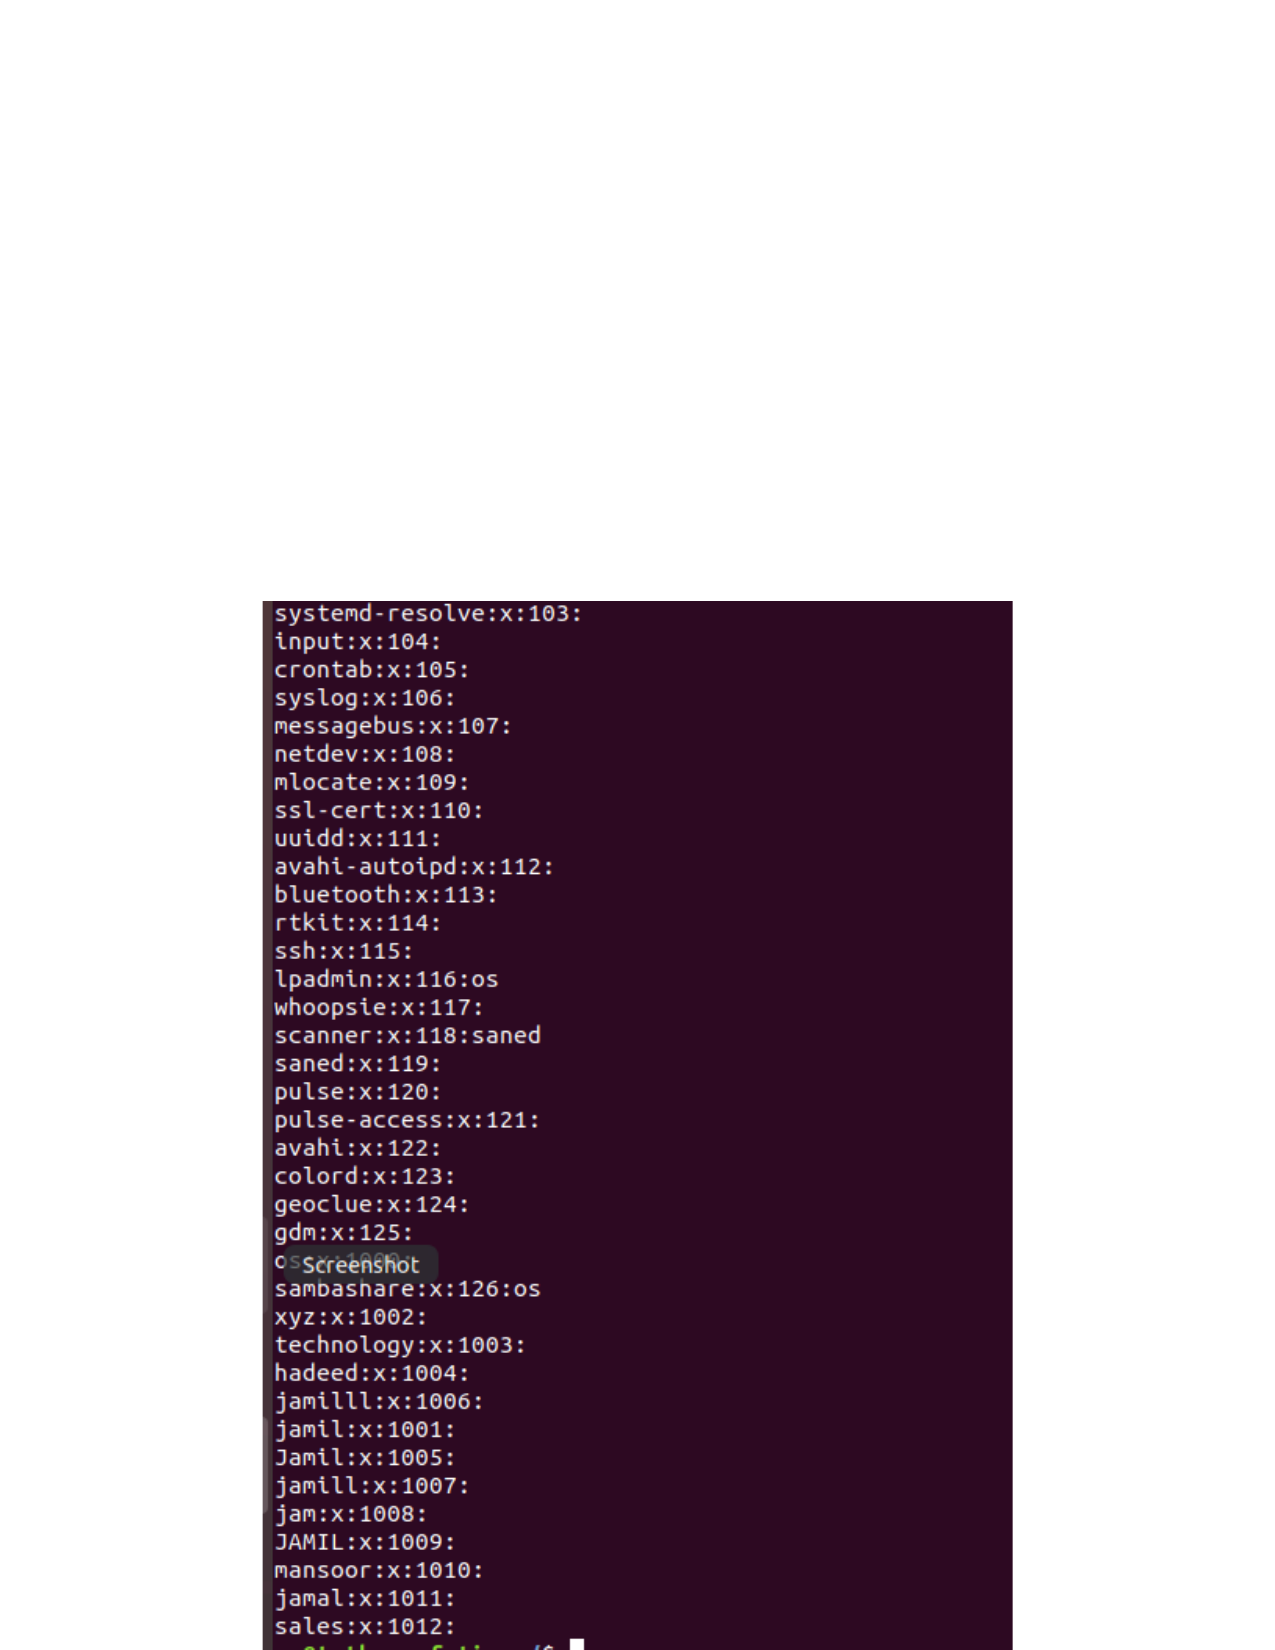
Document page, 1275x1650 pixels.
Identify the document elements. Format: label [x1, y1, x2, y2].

picture [262, 601, 1013, 1650]
